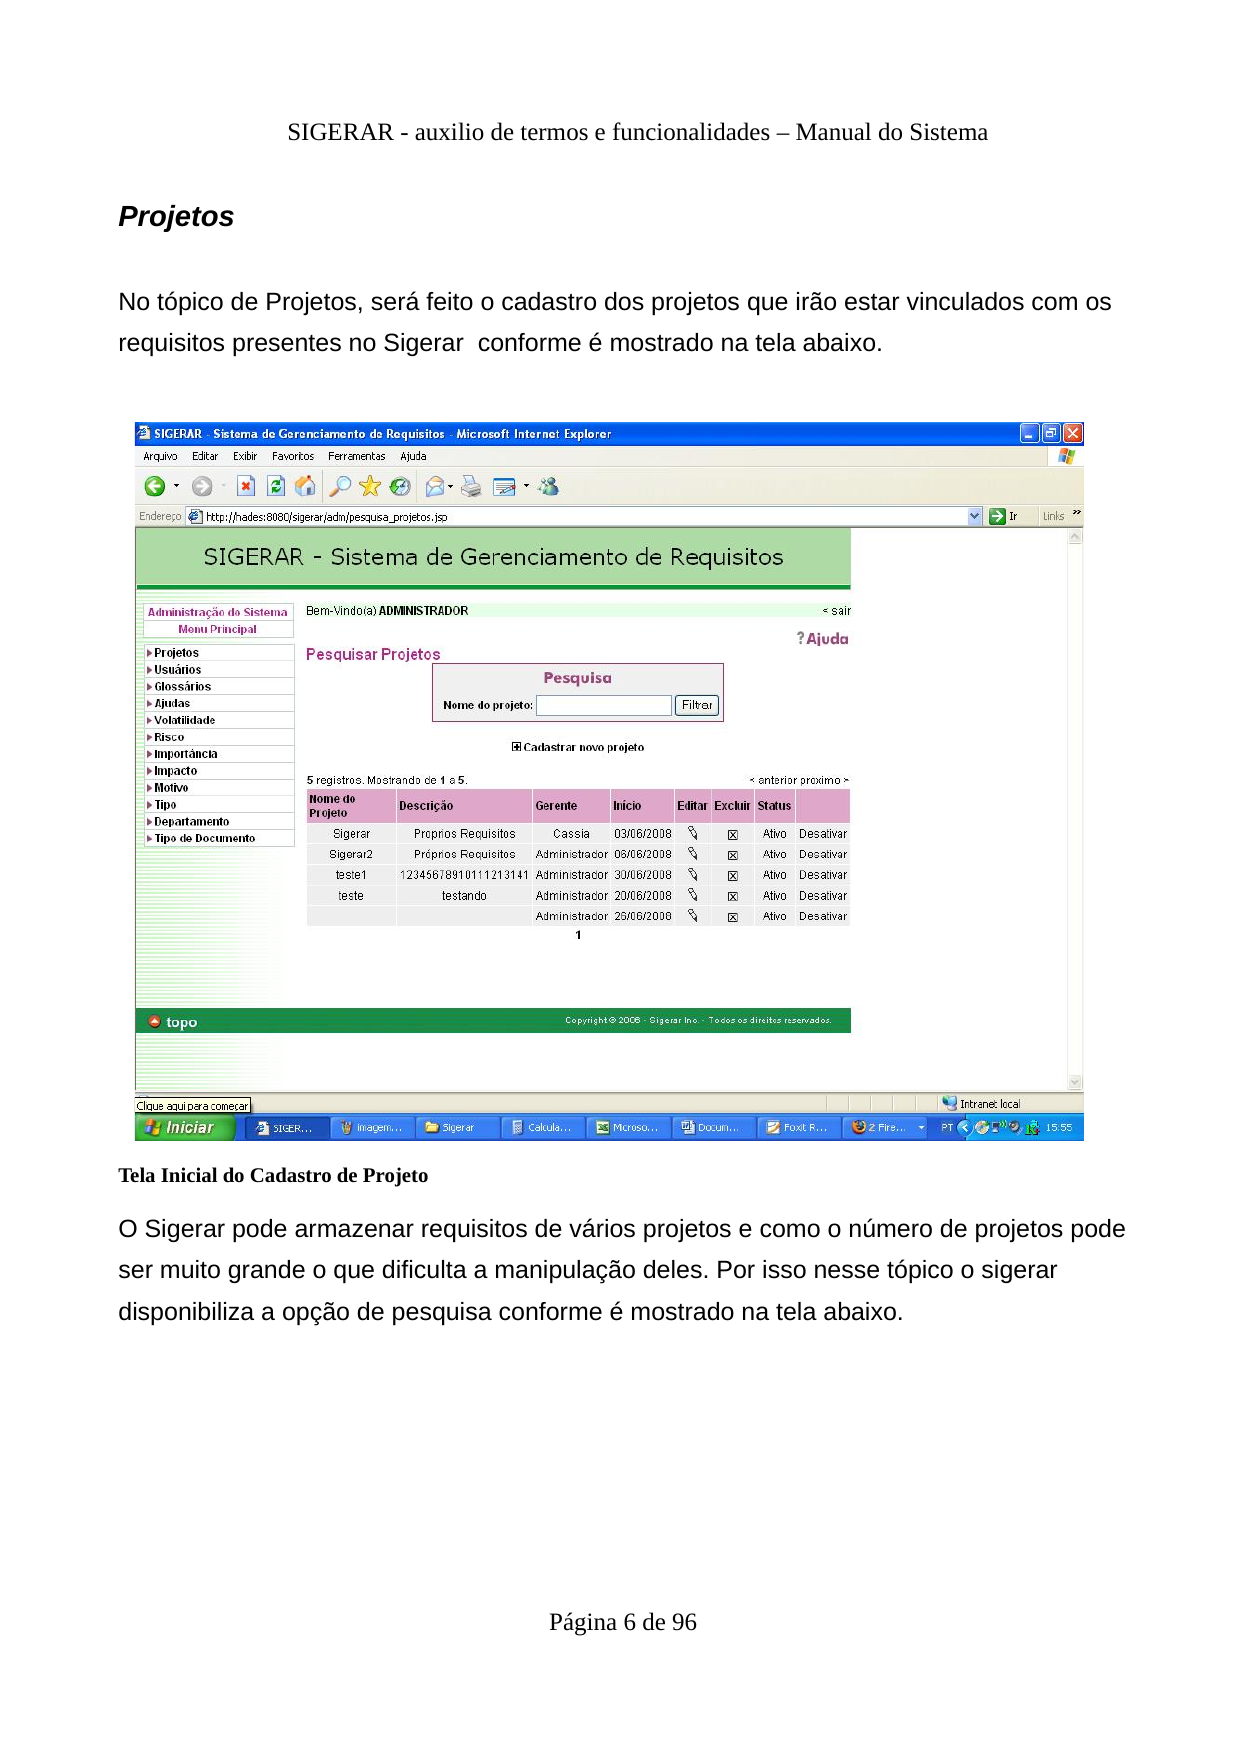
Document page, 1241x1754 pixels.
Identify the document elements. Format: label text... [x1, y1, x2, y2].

picture [134, 422, 1084, 1141]
text O Sigerar pode armazenar requisitos de vários projetos e como o número de projetos pode ser muito grande o que dificulta a manipulação deles. Por isso nesse tópico o sigerar disponibiliza a opção de pesquisa conforme é mostrado na tela abaixo. [118, 1214, 1134, 1326]
text Tela Inicial do Cadastro de Projeto [118, 1164, 1134, 1187]
subtitle Projetos [118, 200, 1134, 233]
text No tópico de Projetos, será feito o cadastro dos projetos que irão estar vinculados com os requisitos presentes no Sigerar conforme é mostrado na tela abaixo. [118, 287, 1134, 357]
